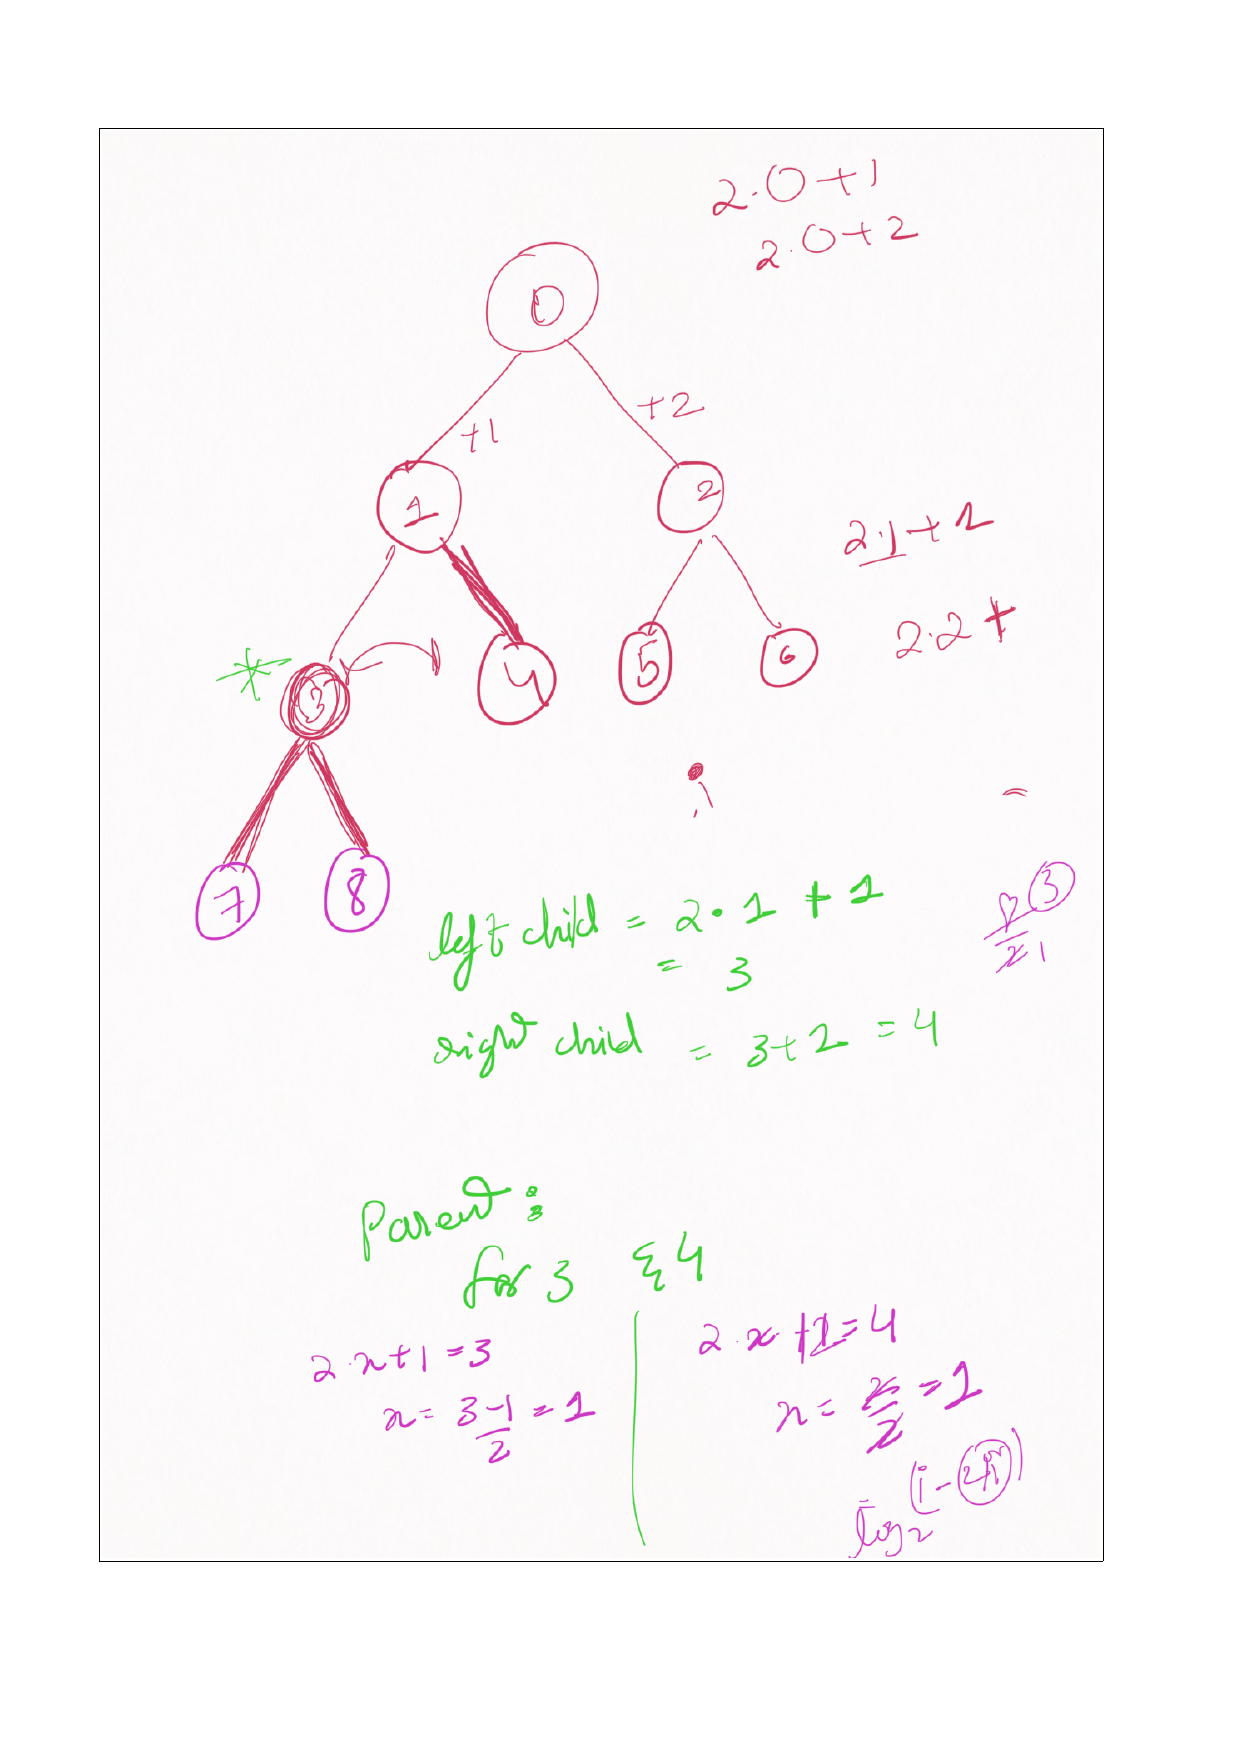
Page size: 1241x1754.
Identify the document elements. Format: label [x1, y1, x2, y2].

picture [101, 131, 1100, 1558]
